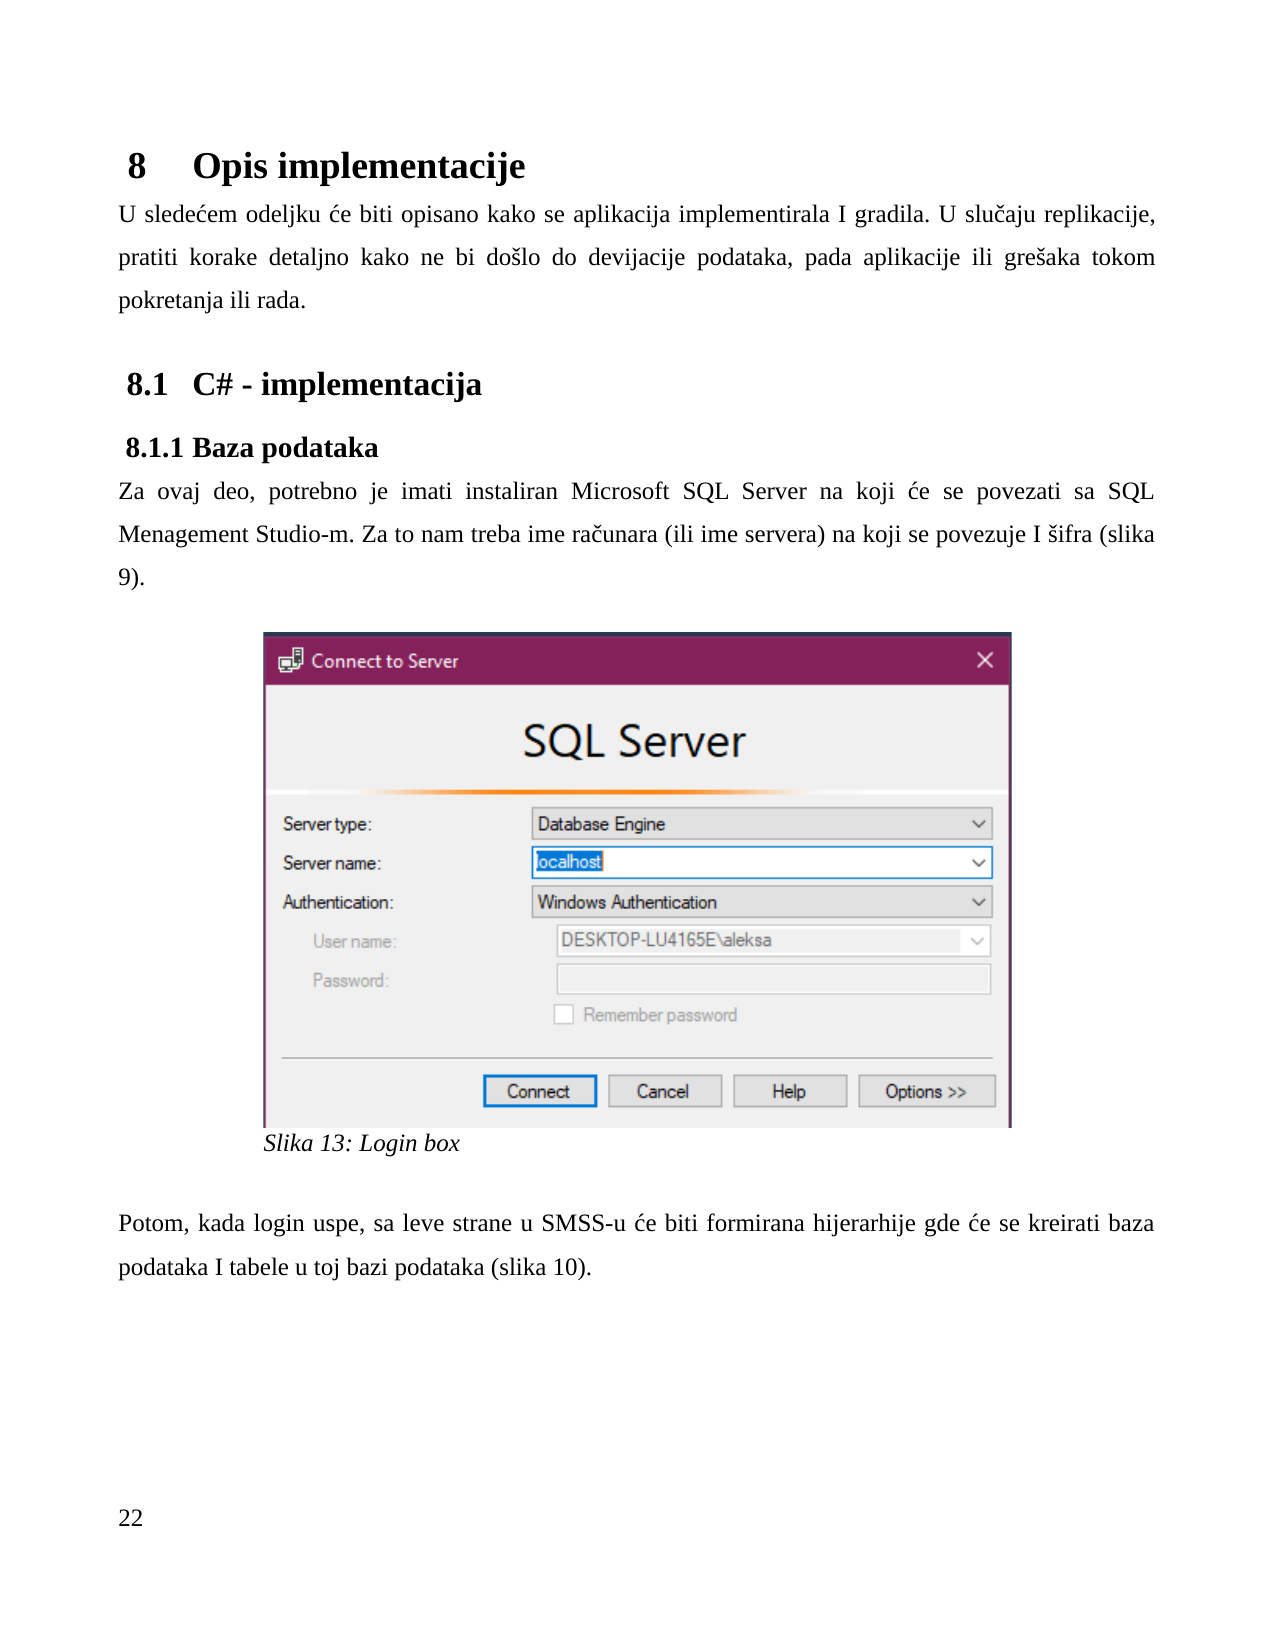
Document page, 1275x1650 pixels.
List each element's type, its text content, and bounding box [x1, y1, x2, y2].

subtitle Opis implementacije [118, 143, 1157, 187]
subtitle C# - implementacija [118, 364, 1157, 403]
subtitle Baza podataka [118, 430, 1157, 463]
text Slika 13: Login box [263, 1128, 1012, 1157]
text Potom, kada login uspe, sa leve strane u SMSS-u će biti formirana hijerarhije gde će se kreirati baza podataka I tabele u toj bazi podataka (slika 10). [118, 1208, 1157, 1280]
text U sledećem odeljku će biti opisano kako se aplikacija implementirala I gradila. U slučaju replikacije, pratiti korake detaljno kako ne bi došlo do devijacije podataka, pada aplikacije ili grešaka tokom pokretanja ili rada. [118, 199, 1157, 314]
picture [263, 632, 1012, 1128]
text Za ovaj deo, potrebno je imati instaliran Microsoft SQL Server na koji će se povezati sa SQL Menagement Studio-m. Za to nam treba ime računara (ili ime servera) na koji se povezuje I šifra (slika 9). [118, 476, 1157, 591]
